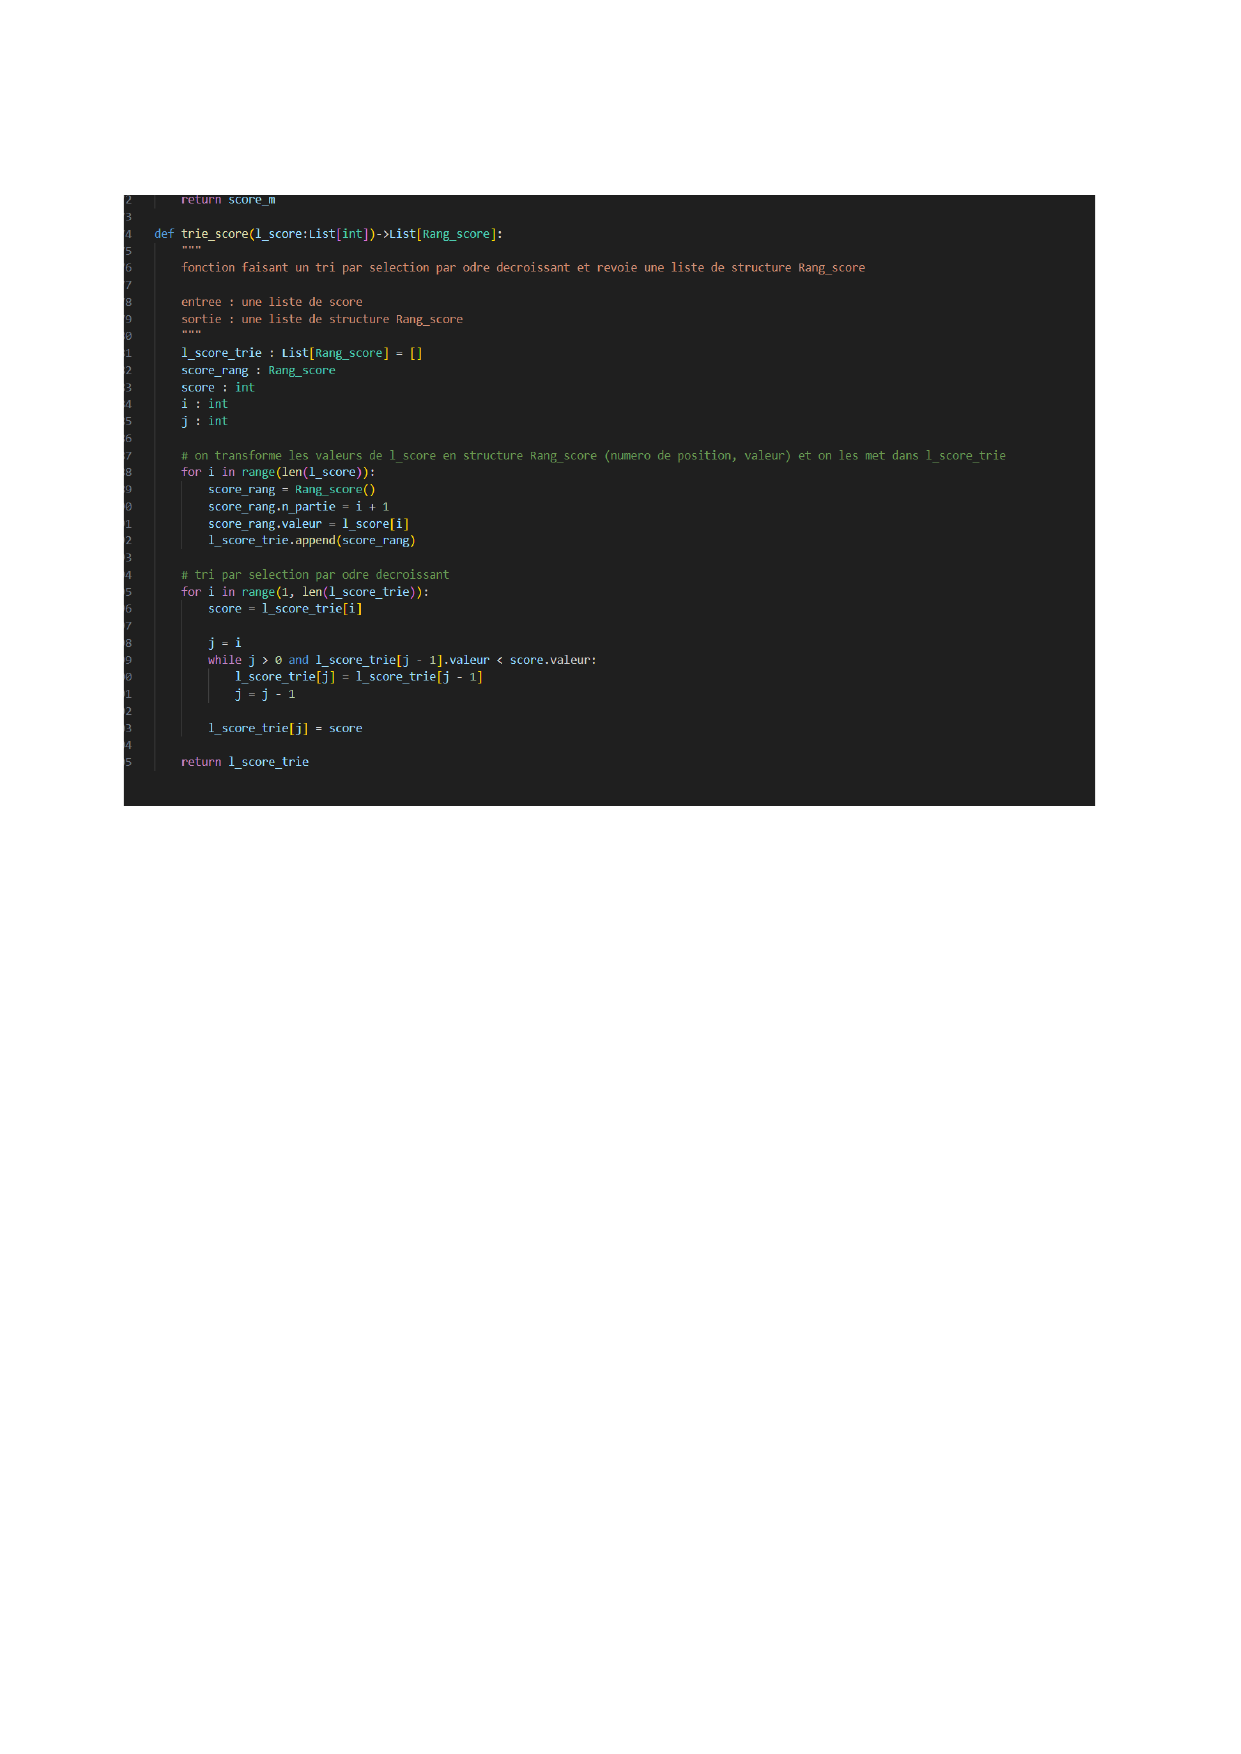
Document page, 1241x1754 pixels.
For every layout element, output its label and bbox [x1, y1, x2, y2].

picture [123, 195, 1096, 806]
